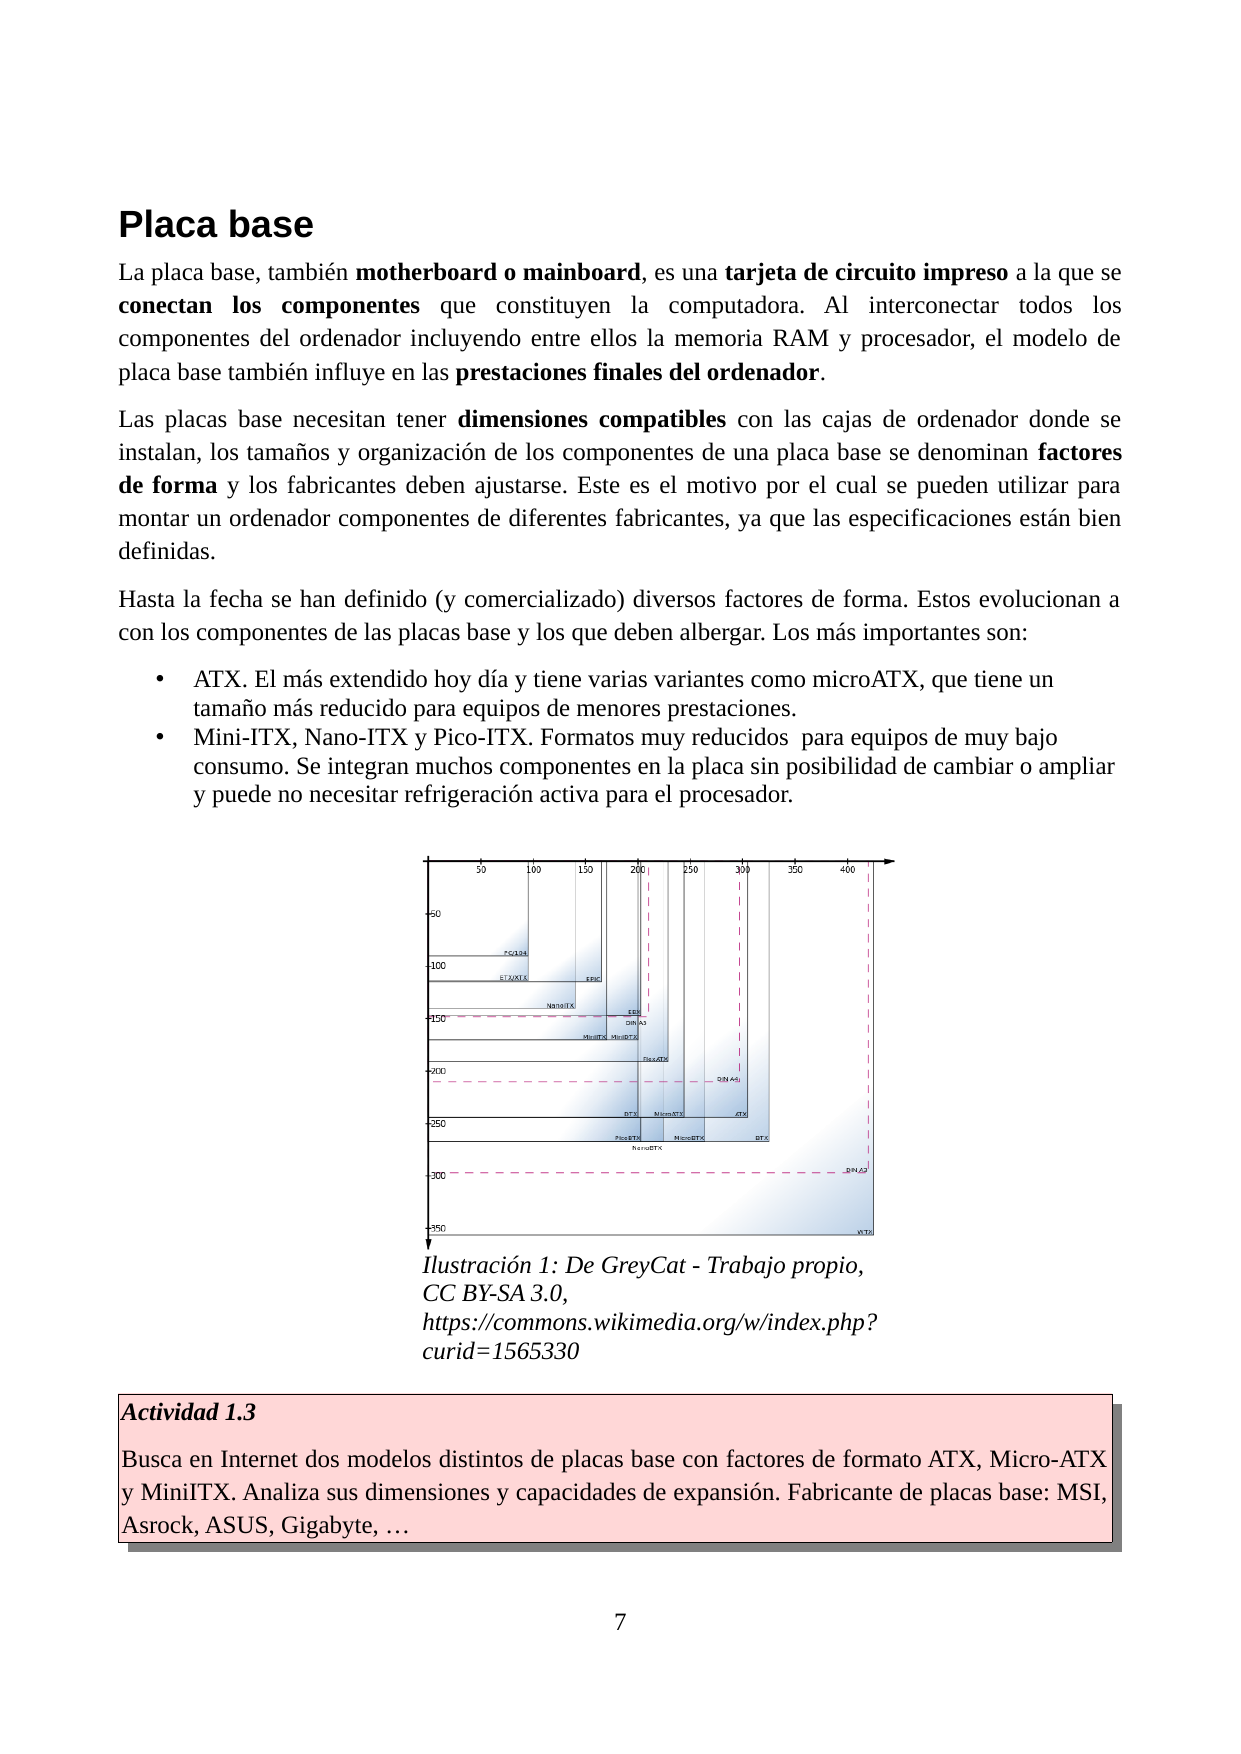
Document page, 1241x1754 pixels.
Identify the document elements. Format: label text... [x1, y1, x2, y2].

text Ilustración 1: De GreyCat - Trabajo propio, CC BY-SA 3.0, https://commons.wikimedia.org/w/index.php?curid=1565330 [422, 1250, 895, 1365]
list ATX. El más extendido hoy día y tiene varias variantes como microATX, que tiene un tamaño más reducido para equipos de menores prestaciones. [156, 664, 1122, 722]
text Las placas base necesitan tener dimensiones compatibles con las cajas de ordenador donde se instalan, los tamaños y organización de los componentes de una placa base se denominan factores de forma y los fabricantes deben ajustarse. Este es el motivo por el cual se pueden utilizar para montar un ordenador componentes de diferentes fabricantes, ya que las especificaciones están bien definidas. [118, 404, 1122, 565]
text La placa base, también motherboard o mainboard, es una tarjeta de circuito impreso a la que se conectan los componentes que constituyen la computadora. Al interconectar todos los componentes del ordenador incluyendo entre ellos la memoria RAM y procesador, el modelo de placa base también influye en las prestaciones finales del ordenador. [118, 257, 1122, 385]
list Mini-ITX, Nano-ITX y Pico-ITX. Formatos muy reducidos para equipos de muy bajo consumo. Se integran muchos componentes en la placa sin posibilidad de cambiar o ampliar y puede no necesitar refrigeración activa para el procesador. [156, 722, 1122, 808]
text Actividad 1.3 [119, 1395, 1112, 1425]
text Hasta la fecha se han definido (y comercializado) diversos factores de forma. Estos evolucionan a con los componentes de las placas base y los que deben albergar. Los más importantes son: [118, 584, 1122, 646]
subtitle Placa base [118, 201, 1122, 245]
text Busca en Internet dos modelos distintos de placas base con factores de formato ATX, Micro-ATX y MiniITX. Analiza sus dimensiones y capacidades de expansión. Fabricante de placas base: MSI, Asrock, ASUS, Gigabyte, … [119, 1441, 1112, 1542]
picture [422, 855, 895, 1250]
